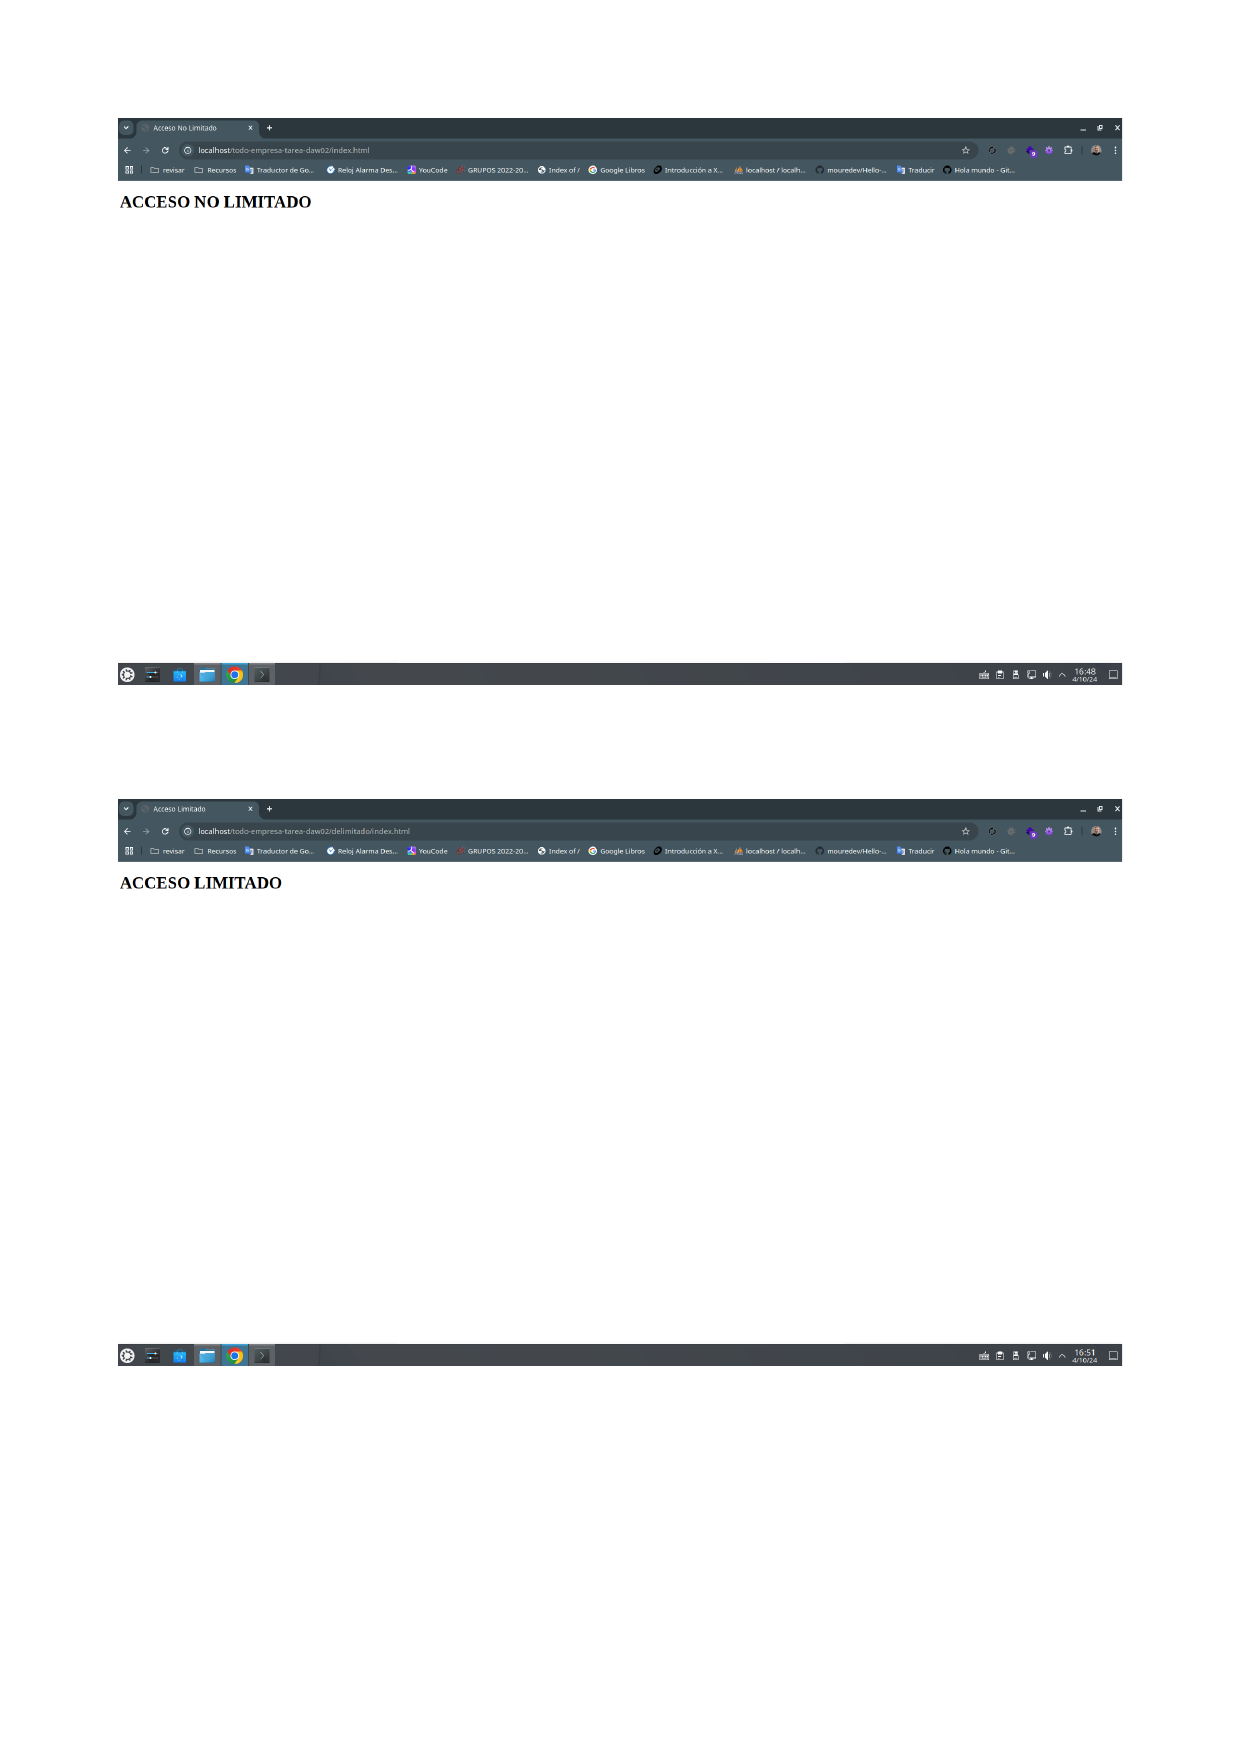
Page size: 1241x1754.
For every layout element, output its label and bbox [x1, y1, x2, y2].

picture [118, 118, 1123, 685]
picture [118, 799, 1123, 1366]
